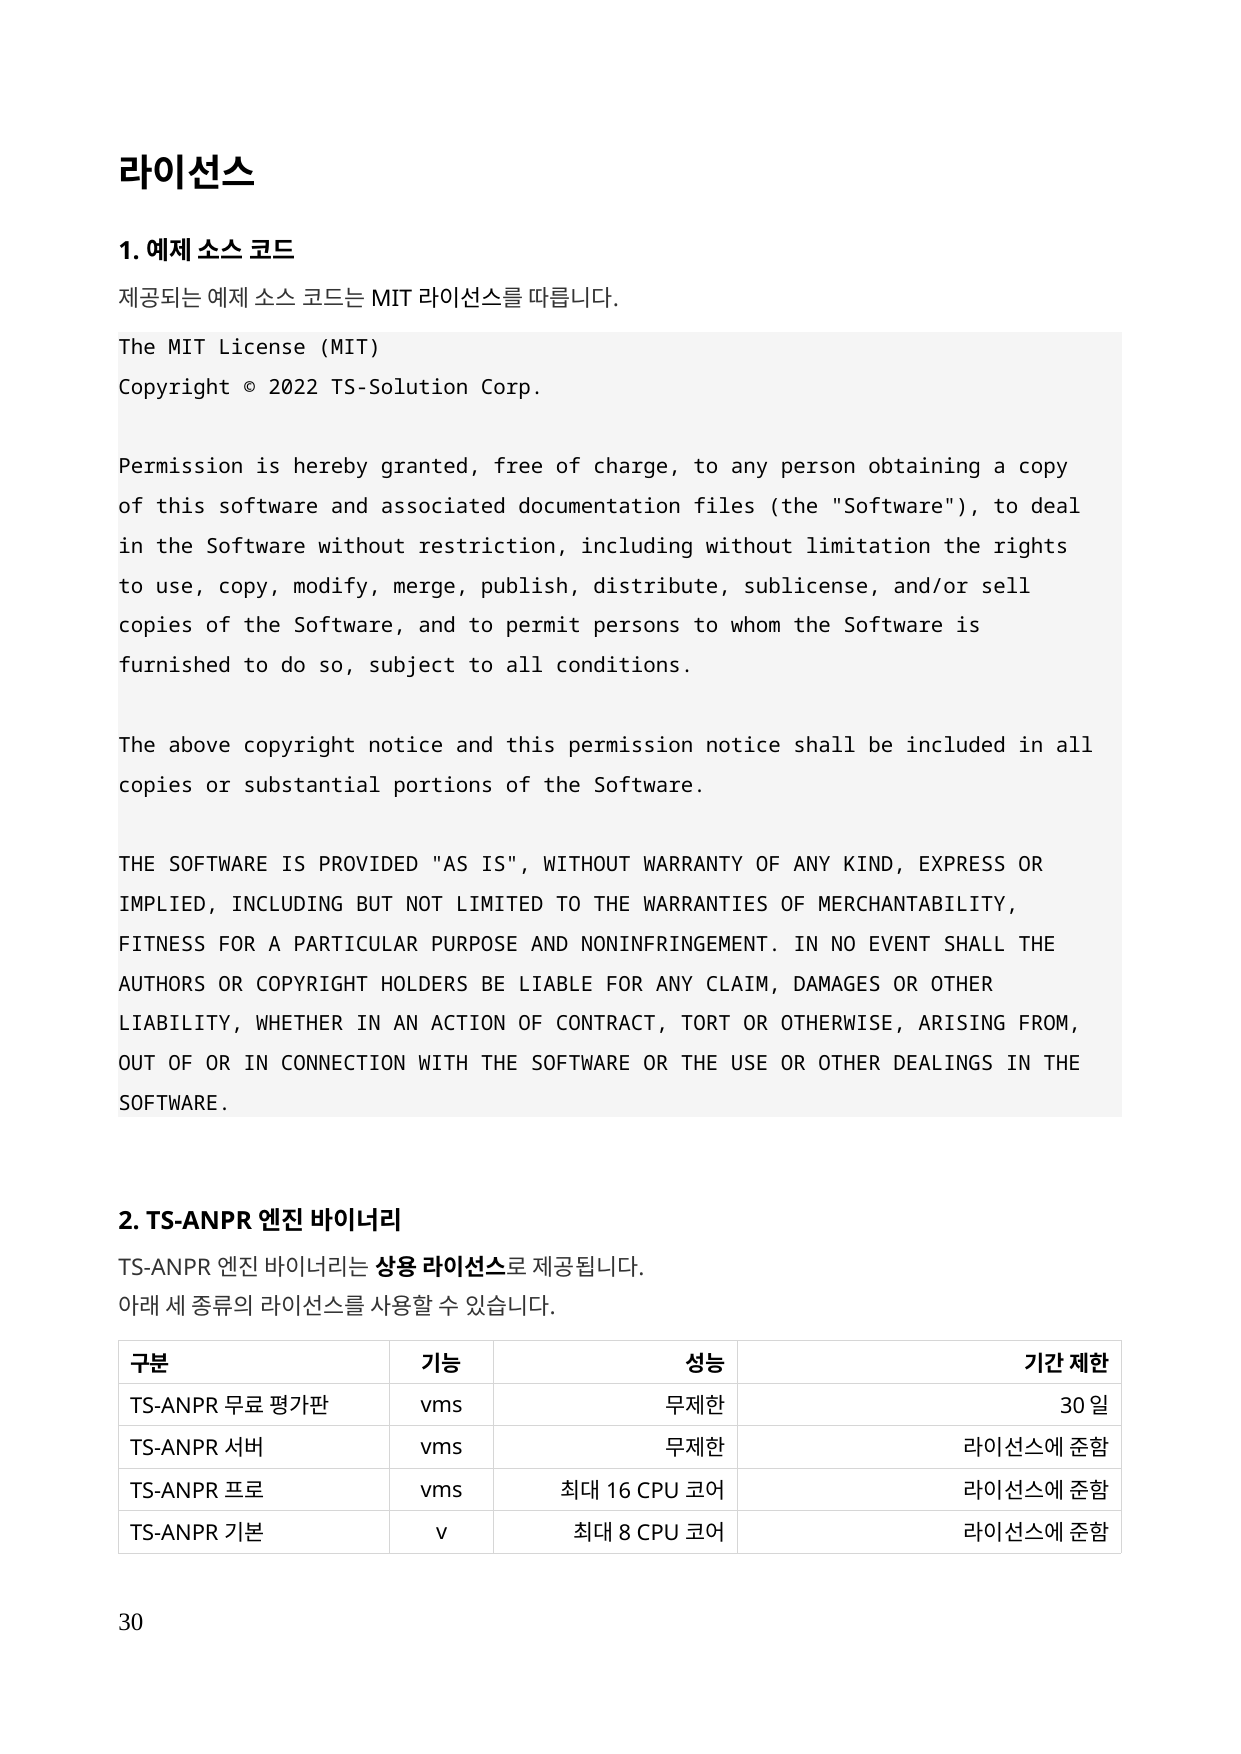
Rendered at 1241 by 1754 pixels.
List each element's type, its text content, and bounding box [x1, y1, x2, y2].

subtitle 2. TS-ANPR 엔진 바이너리 [118, 1201, 1122, 1237]
text SOFTWARE. [118, 1088, 1122, 1117]
table_cell TS-ANPR 기본 [119, 1511, 389, 1552]
table_header 성능 [494, 1341, 737, 1382]
table_cell v [390, 1511, 493, 1552]
text IMPLIED, INCLUDING BUT NOT LIMITED TO THE WARRANTIES OF MERCHANTABILITY, [118, 889, 1122, 918]
table_cell vms [390, 1384, 493, 1425]
text FITNESS FOR A PARTICULAR PURPOSE AND NONINFRINGEMENT. IN NO EVENT SHALL THE [118, 929, 1122, 957]
table_cell 라이선스에 준함 [738, 1426, 1121, 1467]
subtitle 라이선스 [118, 143, 1122, 197]
text AUTHORS OR COPYRIGHT HOLDERS BE LIABLE FOR ANY CLAIM, DAMAGES OR OTHER [118, 969, 1122, 997]
text The above copyright notice and this permission notice shall be included in all [118, 730, 1122, 758]
table_cell TS-ANPR 무료 평가판 [119, 1384, 389, 1425]
text furnished to do so, subject to all conditions. [118, 650, 1122, 679]
text copies of the Software, and to permit persons to whom the Software is [118, 611, 1122, 639]
table_cell 무제한 [494, 1426, 737, 1467]
table_cell 무제한 [494, 1384, 737, 1425]
table_cell TS-ANPR 서버 [119, 1426, 389, 1467]
table_header 기능 [390, 1341, 493, 1382]
text in the Software without restriction, including without limitation the rights [118, 531, 1122, 559]
text to use, copy, modify, merge, publish, distribute, sublicense, and/or sell [118, 571, 1122, 599]
text LIABILITY, WHETHER IN AN ACTION OF CONTRACT, TORT OR OTHERWISE, ARISING FROM, [118, 1008, 1122, 1037]
text TS-ANPR 엔진 바이너리는 상용 라이선스로 제공됩니다. 아래 세 종류의 라이선스를 사용할 수 있습니다. [118, 1249, 1122, 1321]
table_cell TS-ANPR 프로 [119, 1469, 389, 1510]
table_cell vms [390, 1469, 493, 1510]
text The MIT License (MIT) [118, 332, 1122, 361]
subtitle 1. 예제 소스 코드 [118, 231, 1122, 267]
table_cell 라이선스에 준함 [738, 1469, 1121, 1510]
table_cell 30일 [738, 1384, 1121, 1425]
table_header 구분 [119, 1341, 389, 1382]
text OUT OF OR IN CONNECTION WITH THE SOFTWARE OR THE USE OR OTHER DEALINGS IN THE [118, 1048, 1122, 1077]
text copies or substantial portions of the Software. [118, 770, 1122, 798]
table_header 기간 제한 [738, 1341, 1121, 1382]
text 제공되는 예제 소스 코드는 MIT 라이선스를 따릅니다. [118, 279, 1122, 313]
table_cell vms [390, 1426, 493, 1467]
table_cell 최대 16 CPU 코어 [494, 1469, 737, 1510]
table_cell 라이선스에 준함 [738, 1511, 1121, 1552]
text Permission is hereby granted, free of charge, to any person obtaining a copy [118, 451, 1122, 480]
text THE SOFTWARE IS PROVIDED "AS IS", WITHOUT WARRANTY OF ANY KIND, EXPRESS OR [118, 849, 1122, 878]
text Copyright © 2022 TS-Solution Corp. [118, 372, 1122, 400]
text of this software and associated documentation files (the "Software"), to deal [118, 491, 1122, 520]
table_cell 최대 8 CPU 코어 [494, 1511, 737, 1552]
